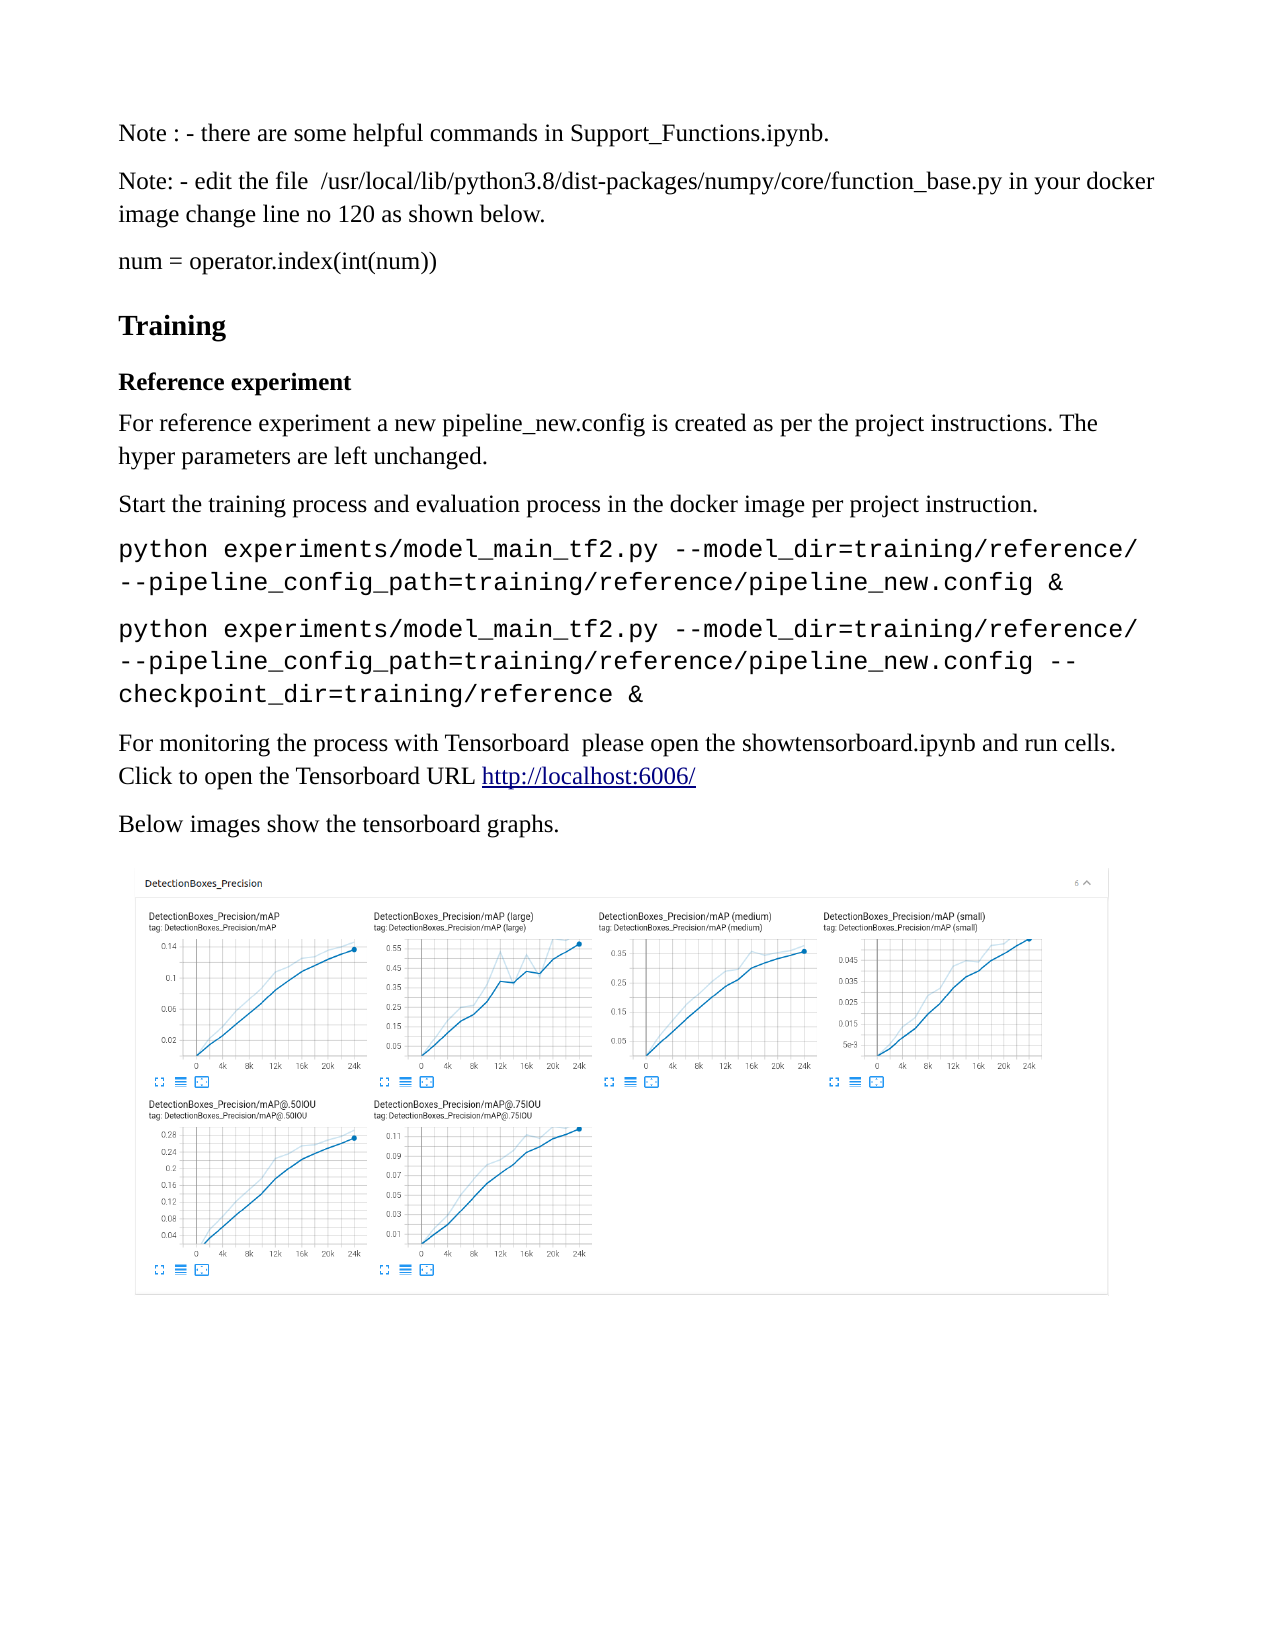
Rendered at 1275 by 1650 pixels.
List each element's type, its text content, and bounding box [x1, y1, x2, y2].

table_header [118, 856, 1157, 1324]
text Note : - there are some helpful commands in Support_Functions.ipynb. [118, 118, 1157, 147]
text Below images show the tensorboard graphs. [118, 809, 1157, 838]
text Start the training process and evaluation process in the docker image per project instruction. [118, 489, 1157, 518]
text python experiments/model_main_tf2.py --model_dir=training/reference/ --pipeline_config_path=training/reference/pipeline_new.config & [118, 537, 1157, 597]
picture [134, 868, 1109, 1296]
text Note: - edit the file /usr/local/lib/python3.8/dist-packages/numpy/core/function_base.py in your docker image change line no 120 as shown below. [118, 166, 1157, 227]
subtitle Reference experiment [118, 367, 1157, 396]
text For reference experiment a new pipeline_new.config is created as per the project instructions. The hyper parameters are left unchanged. [118, 408, 1157, 470]
text python experiments/model_main_tf2.py --model_dir=training/reference/ --pipeline_config_path=training/reference/pipeline_new.config --checkpoint_dir=training/reference & [118, 616, 1157, 709]
text For monitoring the process with Tensorboard please open the showtensorboard.ipynb and run cells. Click to open the Tensorboard URL http://localhost:6006/ [118, 728, 1157, 790]
subtitle Training [118, 308, 1157, 342]
text num = operator.index(int(num)) [118, 246, 1157, 275]
